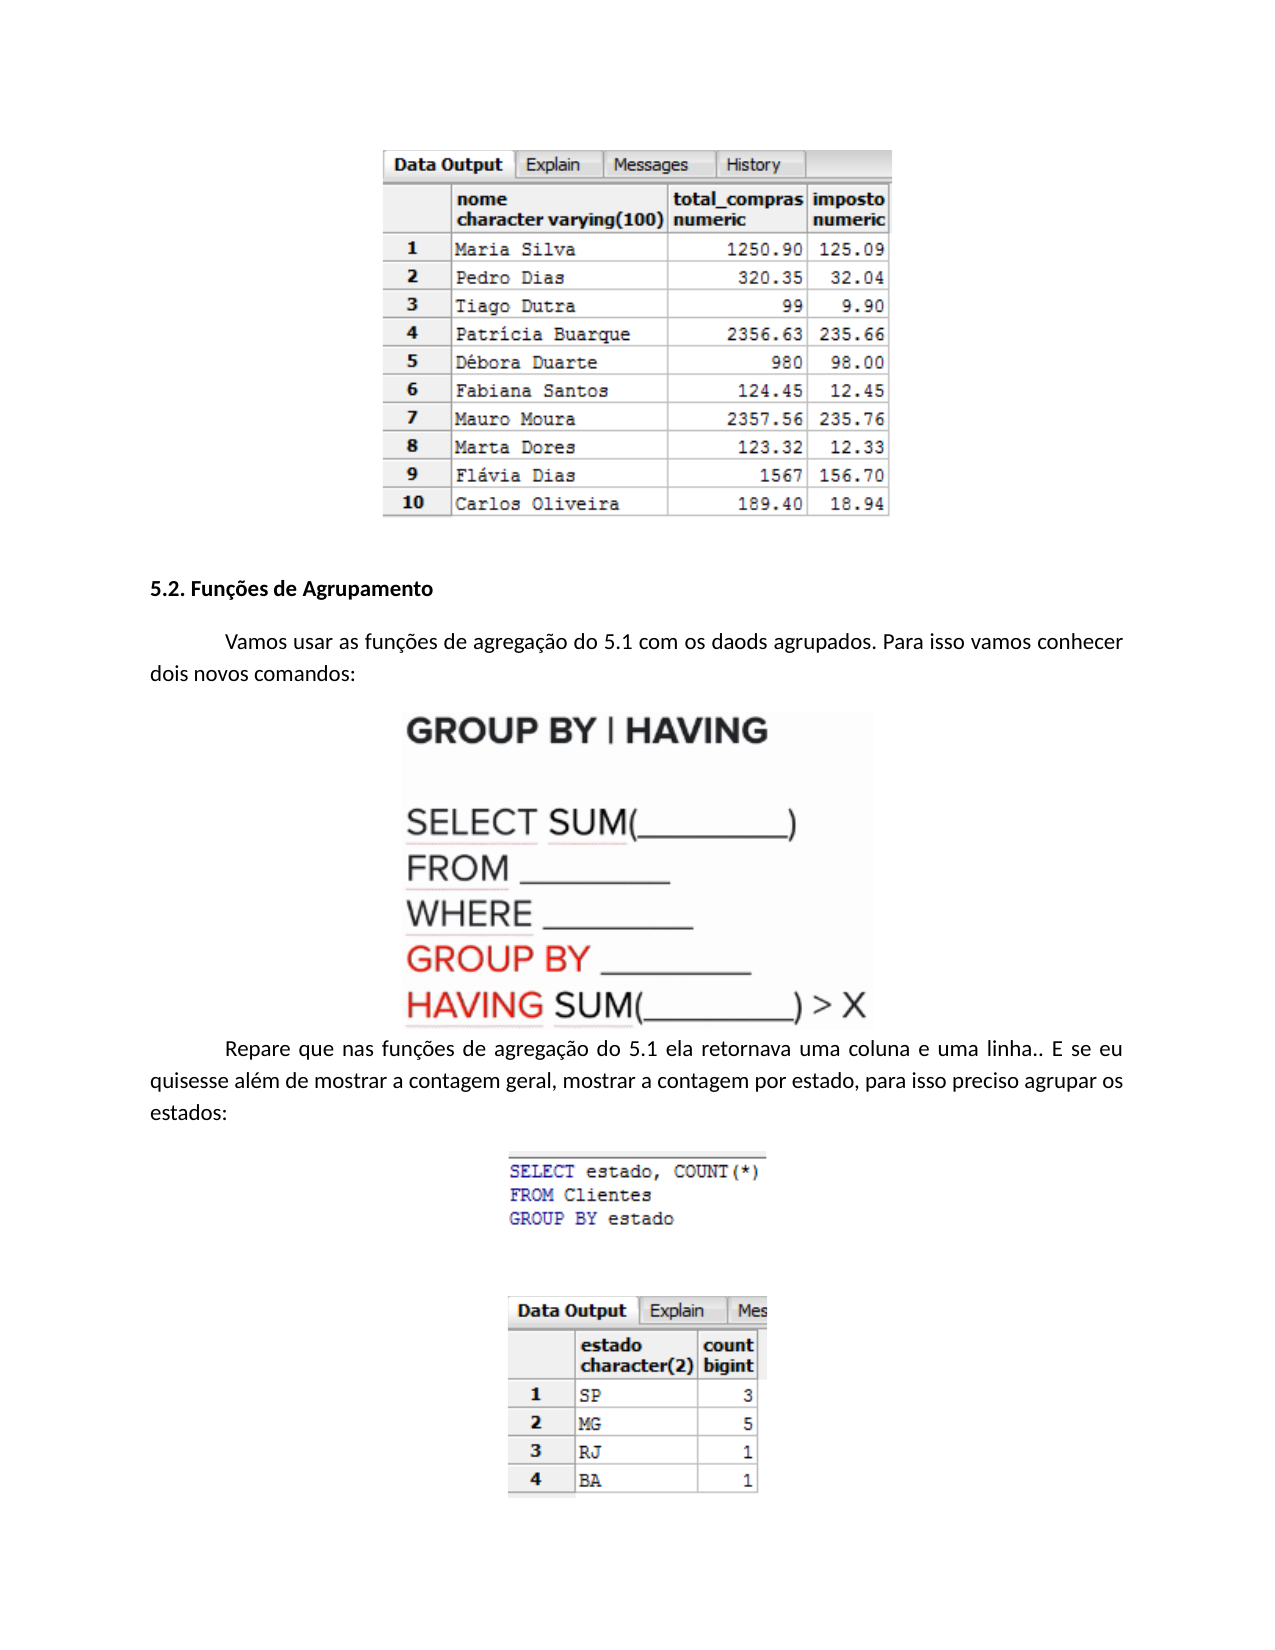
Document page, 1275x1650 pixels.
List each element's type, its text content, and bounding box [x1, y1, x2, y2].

picture [401, 712, 874, 1030]
text 5.2. Funções de Agrupamento [150, 574, 1125, 602]
text Repare que nas funções de agregação do 5.1 ela retornava uma coluna e uma linha.. E se eu quisesse além de mostrar a contagem geral, mostrar a contagem por estado, para isso preciso agrupar os estados: [150, 713, 1125, 1126]
text Vamos usar as funções de agregação do 5.1 com os daods agrupados. Para isso vamos conhecer dois novos comandos: [150, 627, 1125, 688]
picture [507, 1296, 768, 1498]
picture [508, 1151, 767, 1239]
picture [382, 150, 893, 518]
